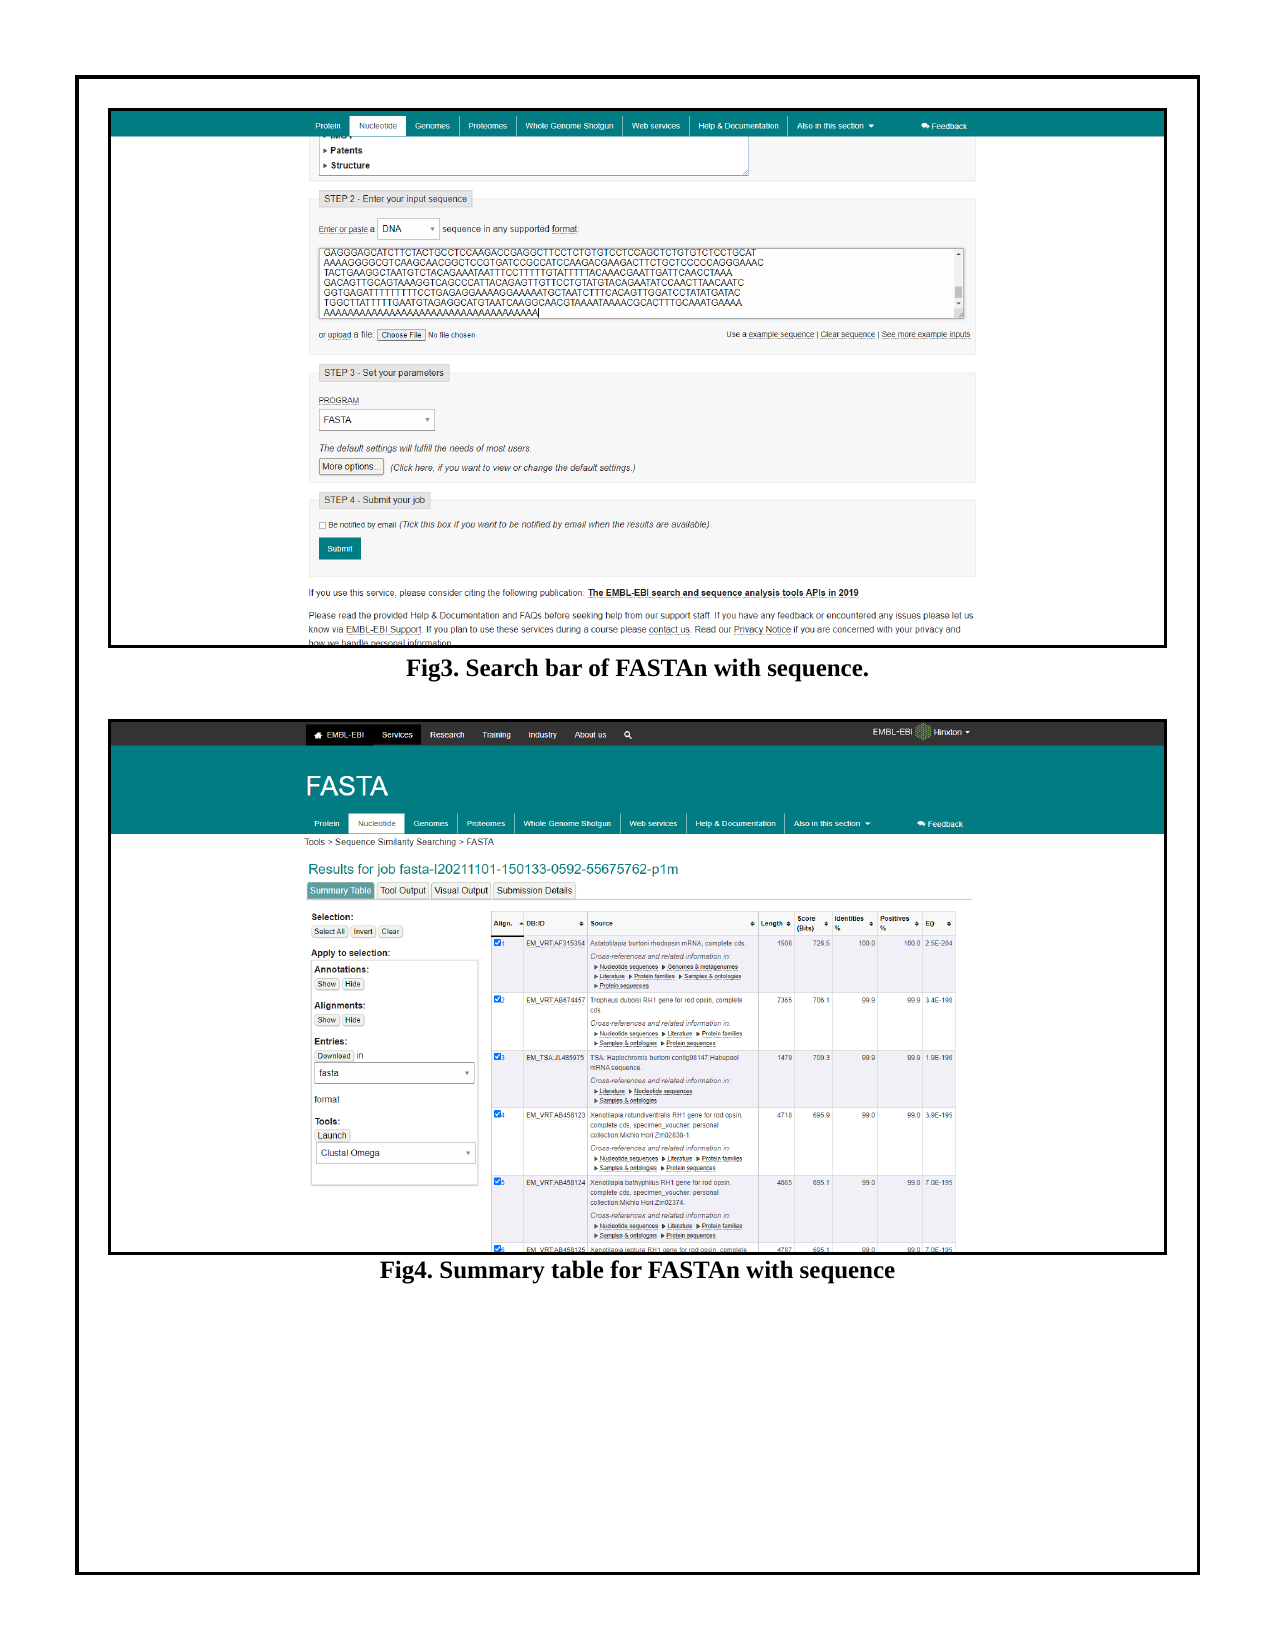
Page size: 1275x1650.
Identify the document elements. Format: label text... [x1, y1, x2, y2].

text Fig4. Summary table for FASTAn with sequence [108, 1255, 1167, 1283]
text Fig3. Search bar of FASTAn with sequence. [108, 648, 1167, 681]
